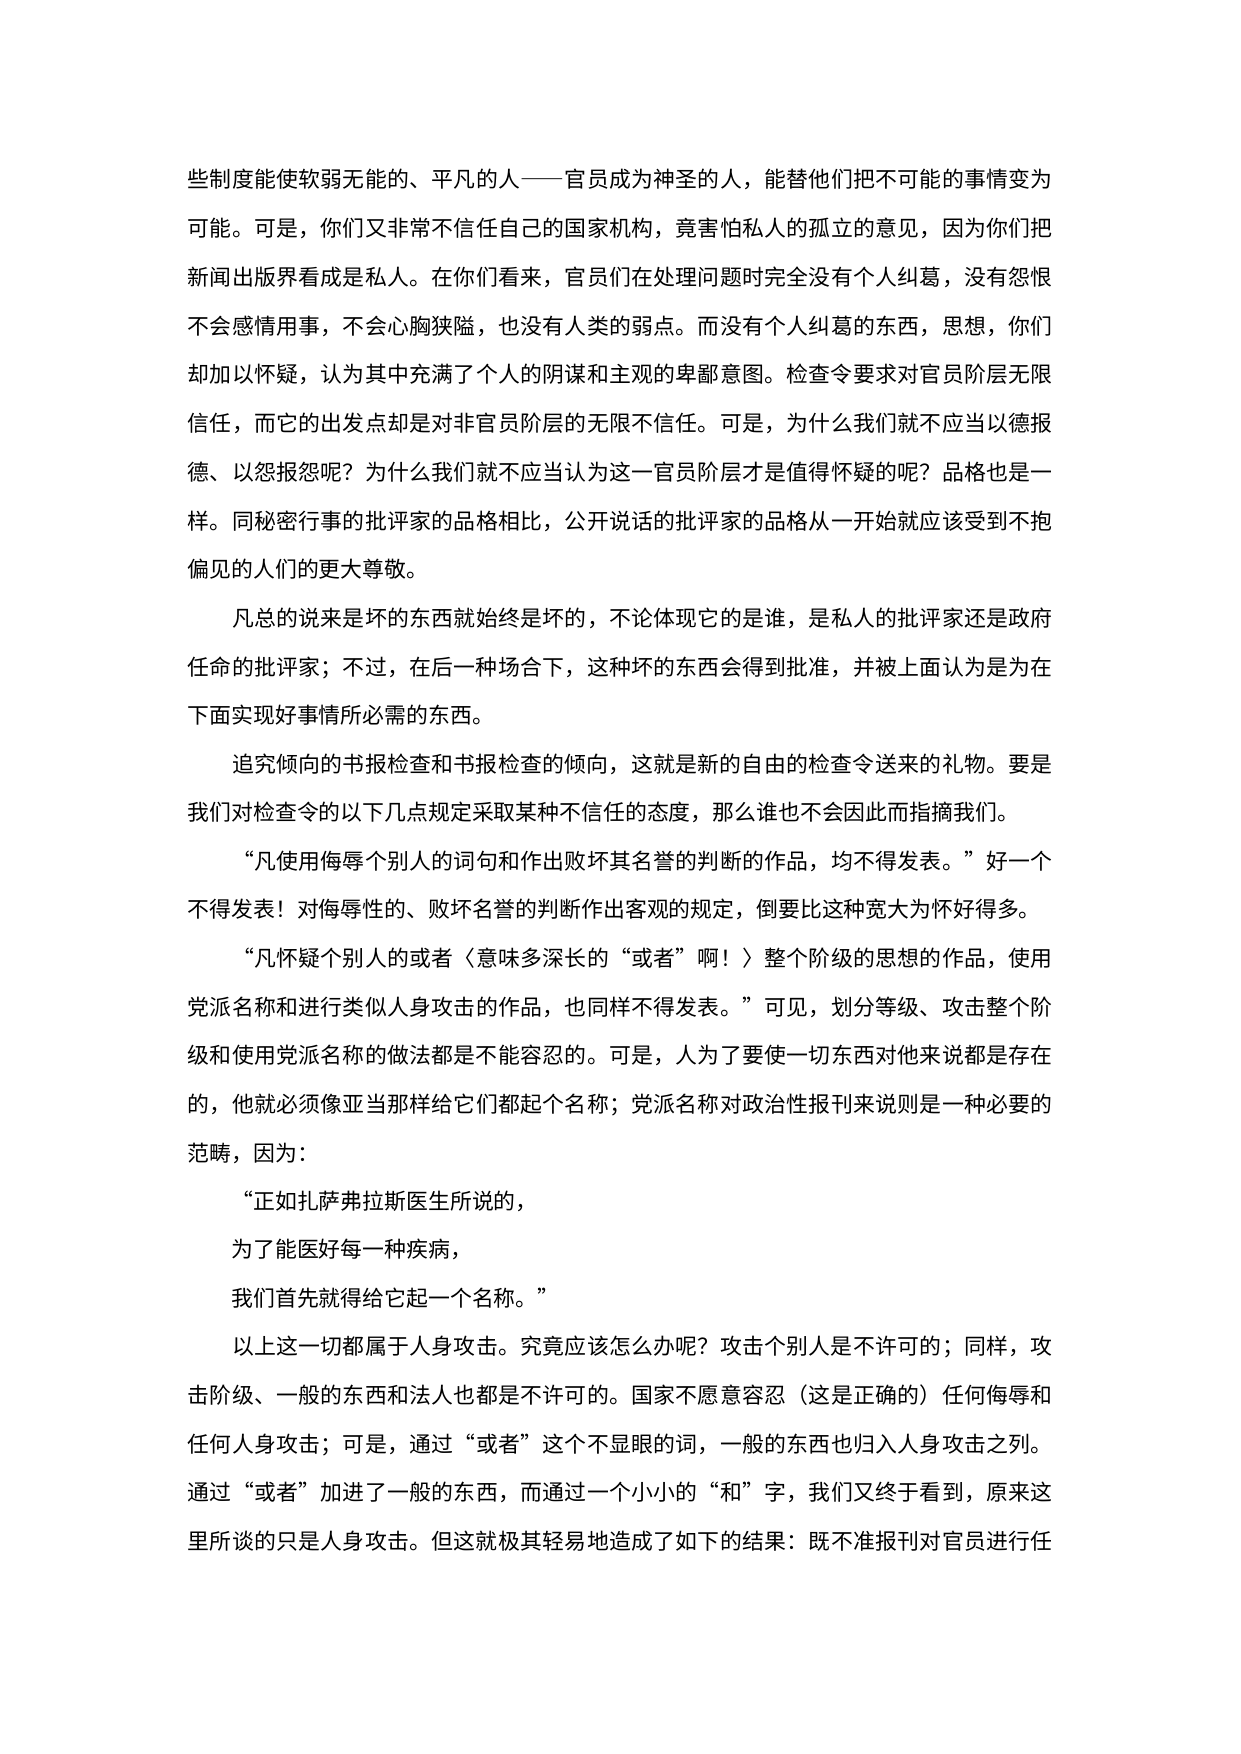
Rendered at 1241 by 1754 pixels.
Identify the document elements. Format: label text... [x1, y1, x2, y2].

text “凡怀疑个别人的或者〈意味多深长的“或者”啊！〉整个阶级的思想的作品，使用党派名称和进行类似人身攻击的作品，也同样不得发表。”可见，划分等级、攻击整个阶级和使用党派名称的做法都是不能容忍的。可是，人为了要使一切东西对他来说都是存在的，他就必须像亚当那样给它们都起个名称；党派名称对政治性报刊来说则是一种必要的范畴，因为： [187, 940, 1053, 1168]
text 以上这一切都属于人身攻击。究竟应该怎么办呢？攻击个别人是不许可的；同样，攻击阶级、一般的东西和法人也都是不许可的。国家不愿意容忍（这是正确的）任何侮辱和任何人身攻击；可是，通过“或者”这个不显眼的词，一般的东西也归入人身攻击之列。通过“或者”加进了一般的东西，而通过一个小小的“和”字，我们又终于看到，原来这里所谈的只是人身攻击。但这就极其轻易地造成了如下的结果：既不准报刊对官员进行任 [187, 1329, 1053, 1556]
text 为了能医好每一种疾病， [187, 1232, 1053, 1264]
text “正如扎萨弗拉斯医生所说的， [187, 1184, 1053, 1216]
text “凡使用侮辱个别人的词句和作出败坏其名誉的判断的作品，均不得发表。”好一个不得发表！对侮辱性的、败坏名誉的判断作出客观的规定，倒要比这种宽大为怀好得多。 [187, 843, 1053, 924]
text 追究倾向的书报检查和书报检查的倾向，这就是新的自由的检查令送来的礼物。要是我们对检查令的以下几点规定采取某种不信任的态度，那么谁也不会因此而指摘我们。 [187, 746, 1053, 827]
text 凡总的说来是坏的东西就始终是坏的，不论体现它的是谁，是私人的批评家还是政府任命的批评家；不过，在后一种场合下，这种坏的东西会得到批准，并被上面认为是为在下面实现好事情所必需的东西。 [187, 600, 1053, 730]
text 我们首先就得给它起一个名称。” [187, 1280, 1053, 1313]
text 可是，现在事情颠倒过来了：现在，特殊的东西在内容方面表现为合法的东西，而反国家的东西却表现为国家的意见，即国家法；就形式而论，反国家的因素现在表现为一种普遍光芒照不到的、远离公开自由的发表场所而被赶进政府批评家的办公厅里去的特殊东西。又如，检查令想要保护宗教，同时又破坏了所有宗教的最普通的基本原则——主观思想的神圣性和不可侵犯性。检查令宣布，心灵的法官是书报检查官，而不是上帝。又如，检查令禁止使用侮辱个别人的词句和作出败坏其名誉的判断，可是它又使你们每天都忍受检查官作出的侮辱性的、败坏你们名誉的判断。又如，检查令想要消灭居心叵测或不明真相的人散布的流言蜚语，可是，由于它把判断从客观内容的范围硬搬到主观意见或任性的范围中去，它就迫使书报检查官相信并转而散布这种流言蜚语，相信并转而从事不明真相和居心叵测的人所进行的那种侦探活动。又如，国家的意图不应当受到怀疑，但检查令却正好从怀疑国家出发。又如，好的外表不应当用来掩饰任何坏的思想，但检查令本身就是建立在骗人的假象之上的。又如，检查令指望增强民族感情，但它本身却是建立在玷辱民族的观点之上的。有人要求我们的行为合乎法律，要求我们尊重法律，同时我们又必须尊重那些把我们置于法律之外而以任性取代法的制度。我们必须绝对承认人格原则，尽管书报检查制度有缺陷，我们还要信任书报检查官；你们却肆意践踏人格原则，你们竟不根据行为来判断人，而根据对人的行为动机的看法来判断人。你们要求谦逊，但你们的出发点却是极大的不谦逊，你们竟把个别官员说成是能窥见别人心灵和无所不知的人，说成是哲学家、神学家、政治家，并把他们同德尔斐城的阿波罗相提并论。你们一方面要我们把尊重不谦逊作为义务，但另一方面又禁止我们不谦逊。把类的完美硬归之于特殊的个体，这才是真正的不谦逊。书报检查官是特殊的个体，而新闻出版界却构成了类。你们命令我们信任，同时又使不信任具有法律效力。你们把自己的国家制度估计得如此之高，竟认为这些制度能使软弱无能的、平凡的人——官员成为神圣的人，能替他们把不可能的事情变为可能。可是，你们又非常不信任自己的国家机构，竟害怕私人的孤立的意见，因为你们把新闻出版界看成是私人。在你们看来，官员们在处理问题时完全没有个人纠葛，没有怨恨，不会感情用事，不会心胸狭隘，也没有人类的弱点。而没有个人纠葛的东西，思想，你们却加以怀疑，认为其中充满了个人的阴谋和主观的卑鄙意图。检查令要求对官员阶层无限信任，而它的出发点却是对非官员阶层的无限不信任。可是，为什么我们就不应当以德报德、以怨报怨呢？为什么我们就不应当认为这一官员阶层才是值得怀疑的呢？品格也是一样。同秘密行事的批评家的品格相比，公开说话的批评家的品格从一开始就应该受到不抱偏见的人们的更大尊敬。 [187, 162, 1053, 584]
